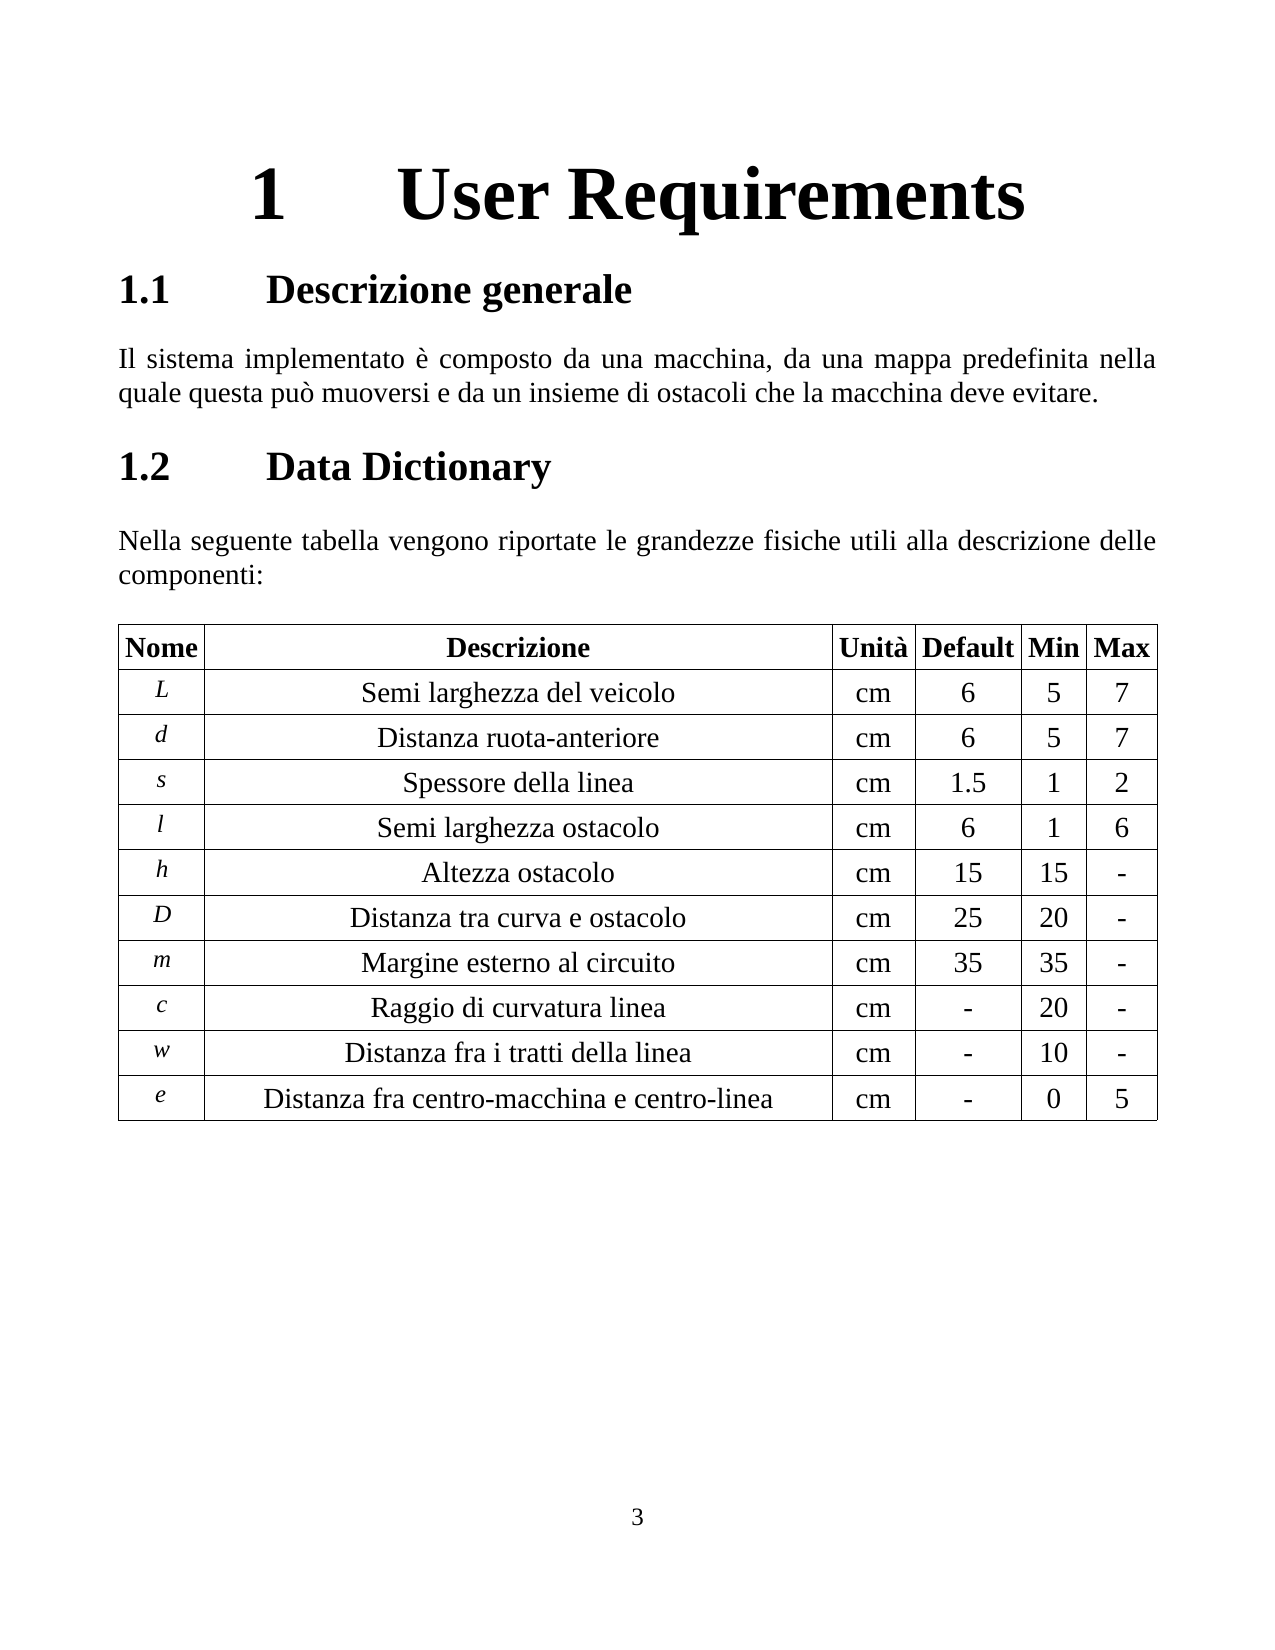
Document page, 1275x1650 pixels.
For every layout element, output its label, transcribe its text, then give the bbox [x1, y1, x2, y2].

table_cell 25 [916, 896, 1021, 939]
table_cell - [1087, 896, 1157, 939]
table_cell - [916, 1031, 1021, 1075]
table_cell cm [833, 805, 915, 849]
table_cell 1,5 [916, 760, 1021, 804]
table_cell 1 [1022, 760, 1086, 804]
table_cell [119, 986, 204, 1030]
table_cell Distanza ruota-anteriore [205, 715, 832, 759]
table_cell [119, 896, 204, 939]
table_cell Semi larghezza del veicolo [205, 670, 832, 714]
table_cell 5 [1087, 1076, 1157, 1120]
table_cell 5 [1022, 670, 1086, 714]
table_cell [119, 715, 204, 759]
table_cell 6 [916, 670, 1021, 714]
table_cell Distanza tra curva e ostacolo [205, 896, 832, 939]
table_cell [119, 941, 204, 985]
subtitle 1 User Requirements [118, 148, 1157, 236]
table_cell 5 [1022, 715, 1086, 759]
table_header Default [916, 625, 1021, 669]
table_cell [119, 1031, 204, 1075]
table_cell cm [833, 1031, 915, 1075]
table_cell - [1087, 1031, 1157, 1075]
table_header Min [1022, 625, 1086, 669]
table_cell cm [833, 670, 915, 714]
table_cell 6 [916, 715, 1021, 759]
table_cell Semi larghezza ostacolo [205, 805, 832, 849]
table_cell cm [833, 850, 915, 894]
table_cell Distanza fra centro-macchina e centro-linea [205, 1076, 832, 1120]
table_cell 15 [916, 850, 1021, 894]
table_header Unità [833, 625, 915, 669]
table_header Max [1087, 625, 1157, 669]
table_cell cm [833, 986, 915, 1030]
table_cell Margine esterno al circuito [205, 941, 832, 985]
table_cell 6 [1087, 805, 1157, 849]
table_cell Spessore della linea [205, 760, 832, 804]
text Il sistema implementato è composto da una macchina, da una mappa predefinita nella quale questa può muoversi e da un insieme di ostacoli che la macchina deve evitare. [118, 341, 1157, 408]
table_cell 20 [1022, 896, 1086, 939]
table_header Descrizione [205, 625, 832, 669]
subtitle 1.2 Data Dictionary [118, 442, 1157, 490]
table_cell 20 [1022, 986, 1086, 1030]
table_cell 15 [1022, 850, 1086, 894]
table_cell 0 [1022, 1076, 1086, 1120]
table_cell - [1087, 941, 1157, 985]
table_cell - [1087, 850, 1157, 894]
table_cell 10 [1022, 1031, 1086, 1075]
table_cell Raggio di curvatura linea [205, 986, 832, 1030]
table_cell - [916, 1076, 1021, 1120]
table_cell Distanza fra i tratti della linea [205, 1031, 832, 1075]
table_cell [119, 670, 204, 714]
table_cell cm [833, 1076, 915, 1120]
table_cell 2 [1087, 760, 1157, 804]
table_cell Altezza ostacolo [205, 850, 832, 894]
table_cell cm [833, 715, 915, 759]
table_cell [119, 1076, 204, 1120]
table_cell [119, 805, 204, 849]
table_cell 35 [916, 941, 1021, 985]
table_cell - [916, 986, 1021, 1030]
table_header Nome [119, 625, 204, 669]
table_cell 35 [1022, 941, 1086, 985]
table_cell 7 [1087, 715, 1157, 759]
subtitle 1.1 Descrizione generale [118, 264, 1157, 312]
table_cell 1 [1022, 805, 1086, 849]
text Nella seguente tabella vengono riportate le grandezze fisiche utili alla descrizione delle componenti: [118, 523, 1157, 590]
table_cell 6 [916, 805, 1021, 849]
table_cell 7 [1087, 670, 1157, 714]
table_cell [119, 850, 204, 894]
table_cell cm [833, 941, 915, 985]
table_cell [119, 760, 204, 804]
table_cell - [1087, 986, 1157, 1030]
table_cell cm [833, 896, 915, 939]
table_cell cm [833, 760, 915, 804]
